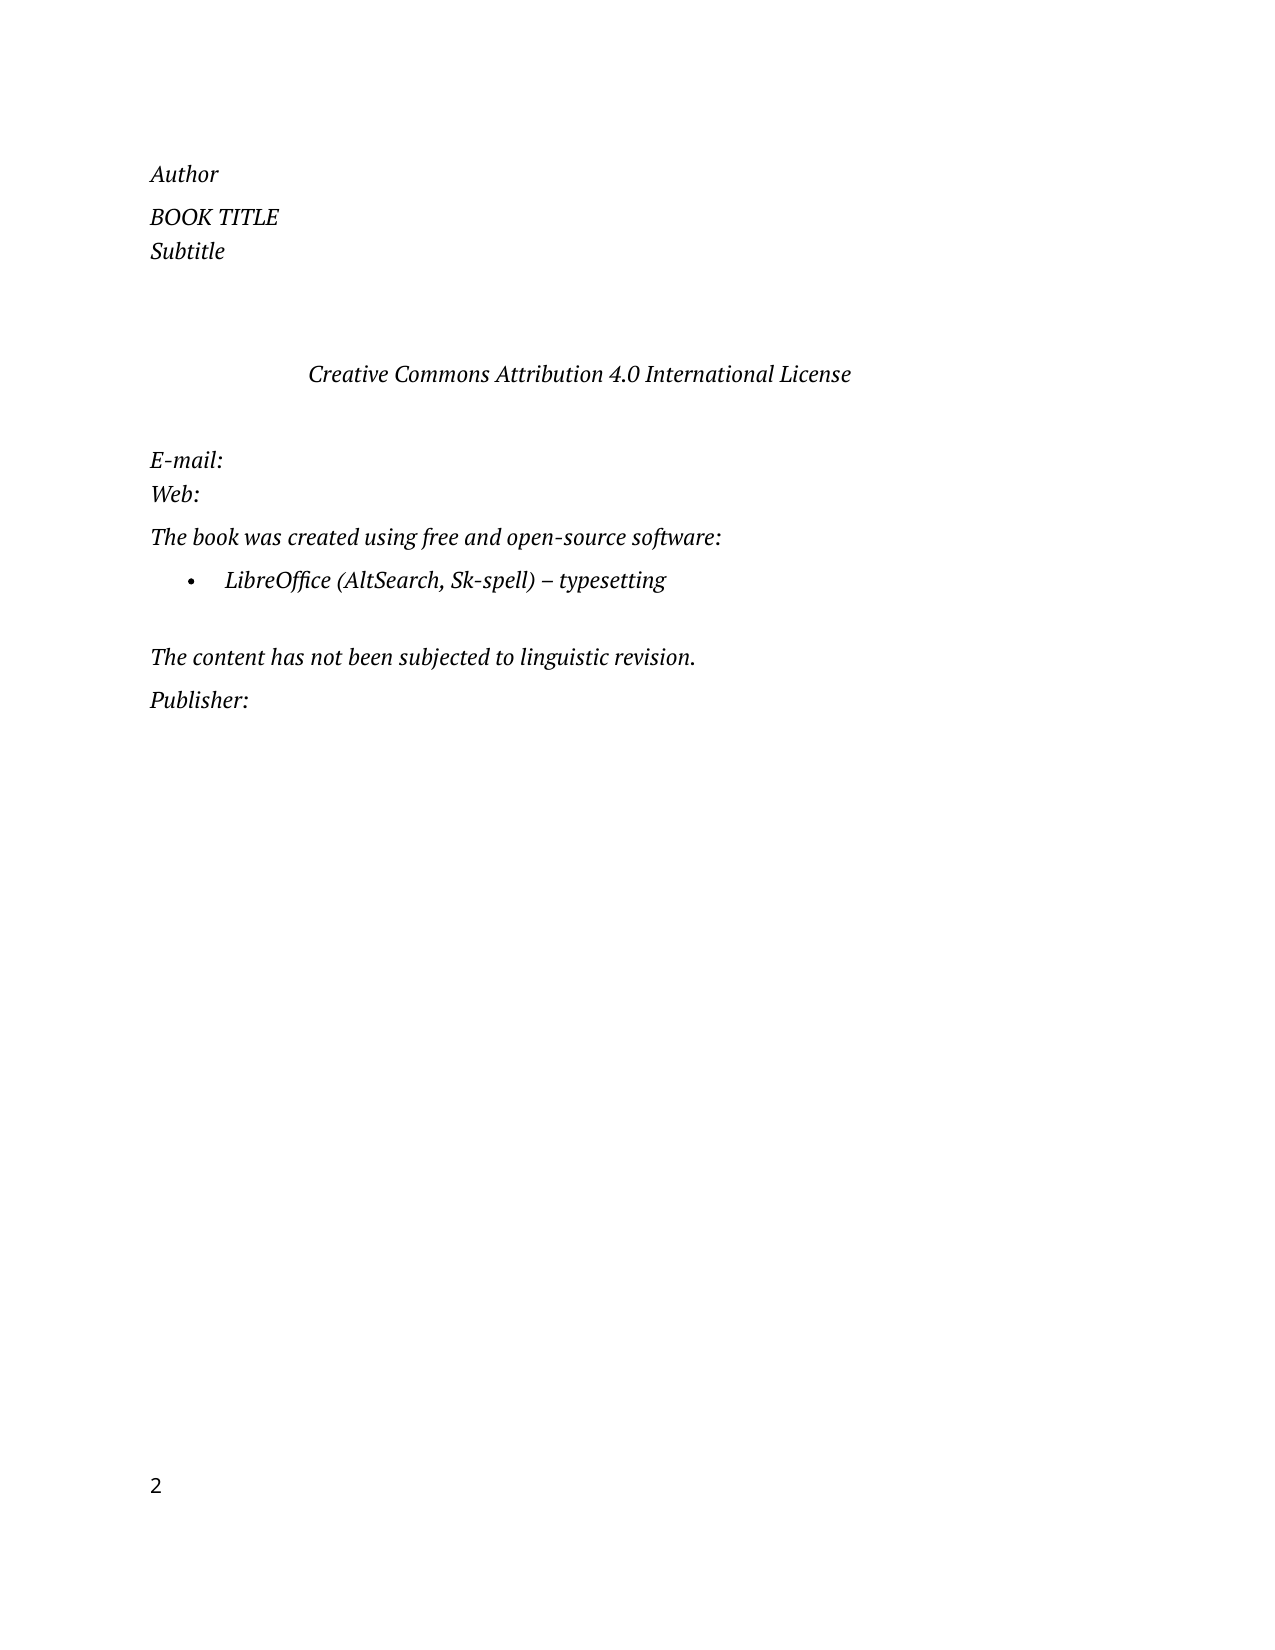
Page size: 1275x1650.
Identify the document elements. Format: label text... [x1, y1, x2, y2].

text Publisher: [150, 686, 1125, 715]
text Creative Commons Attribution 4.0 International License [150, 325, 1125, 389]
list LibreOffice (AltSearch, Sk-spell) – typesetting [187, 565, 1125, 595]
text The content has not been subjected to linguistic revision. [150, 642, 1125, 672]
text BOOK TITLE Subtitle [150, 202, 1125, 266]
text Author [150, 159, 1125, 189]
text E-mail: Web: [150, 445, 1125, 509]
text The book was created using free and open-source software: [150, 522, 1125, 552]
